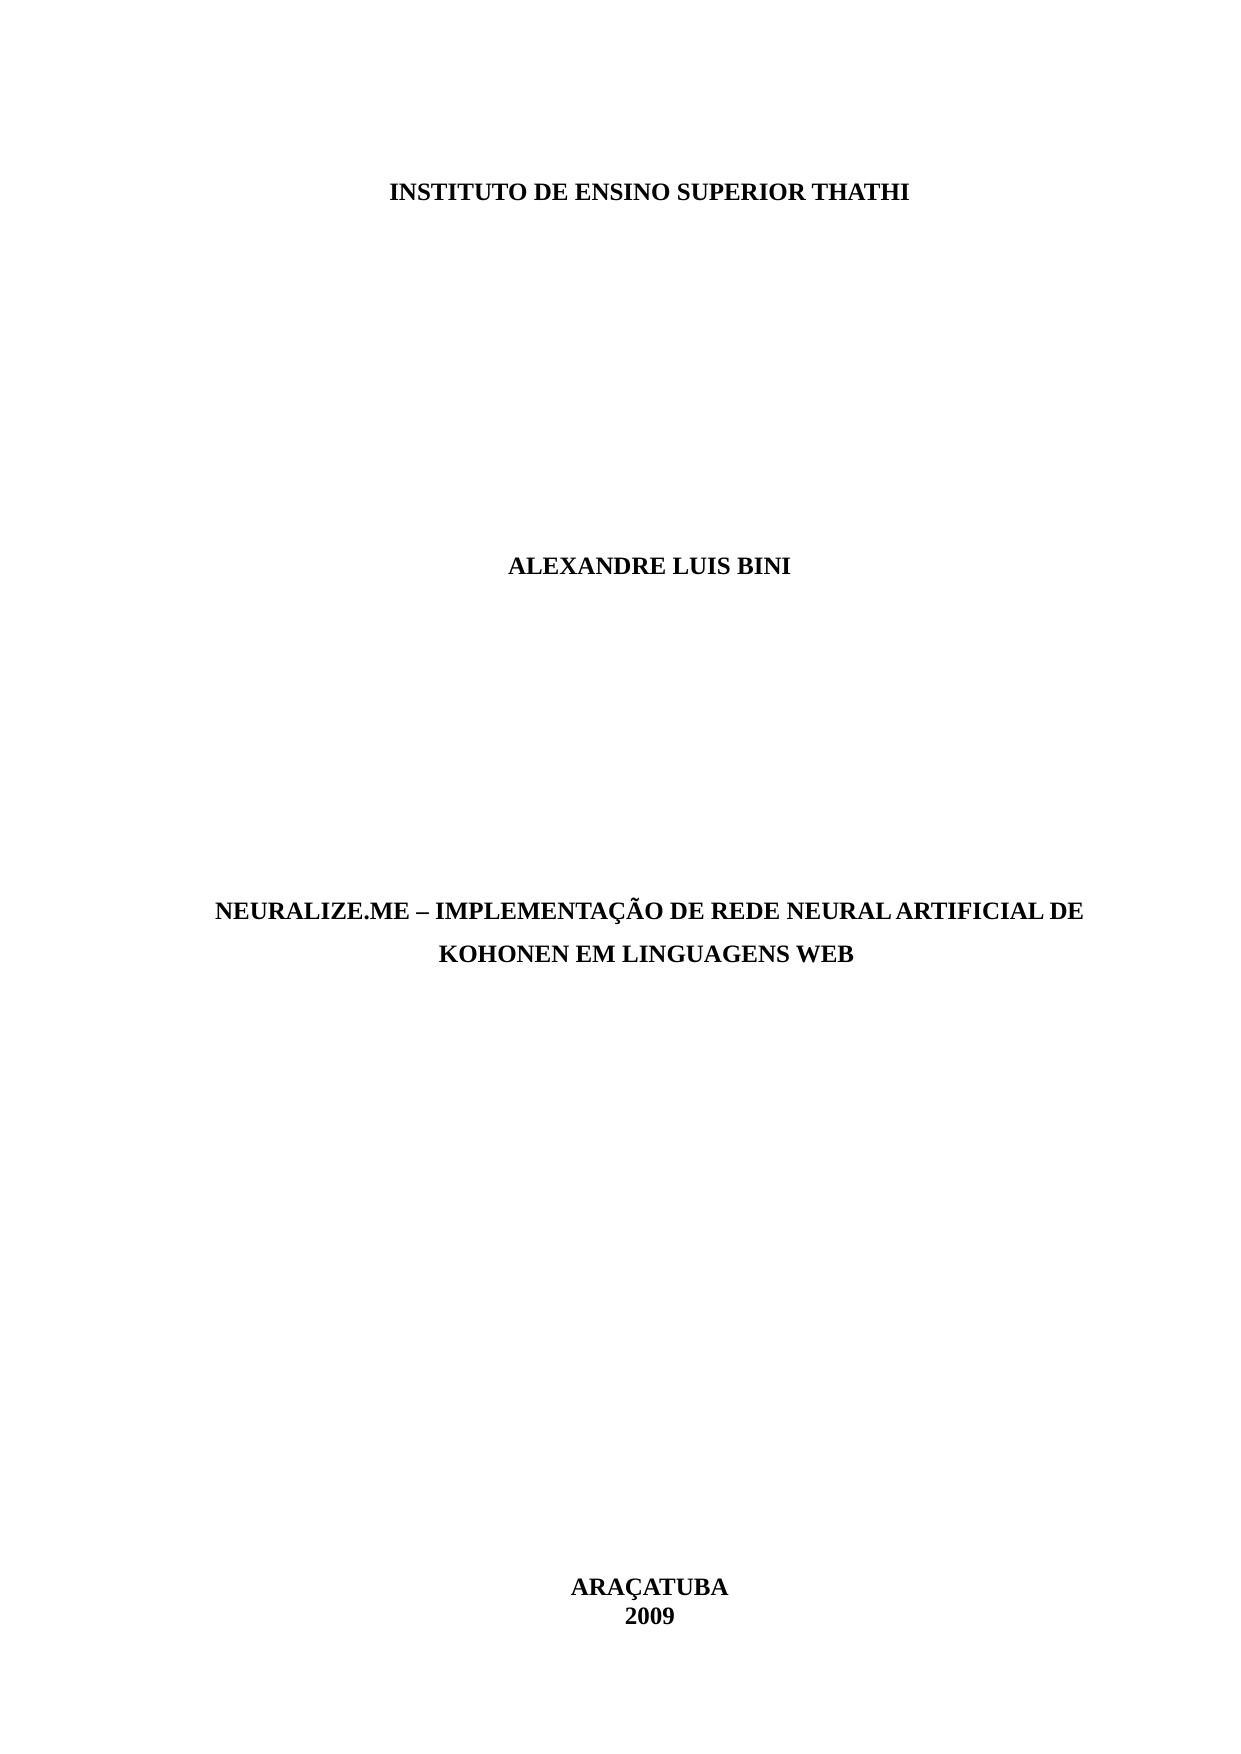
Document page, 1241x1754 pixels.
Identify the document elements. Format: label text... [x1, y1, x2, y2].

text ALEXANDRE LUIS BINI [177, 551, 1122, 580]
text 2009 [177, 1601, 1122, 1630]
text NEURALIZE.ME – IMPLEMENTAÇÃO DE REDE NEURAL ARTIFICIAL DE KOHONEN EM LINGUAGENS WEB [177, 896, 1122, 968]
text ARAÇATUBA [177, 1572, 1122, 1601]
text INSTITUTO DE ENSINO SUPERIOR THATHI [177, 177, 1122, 206]
